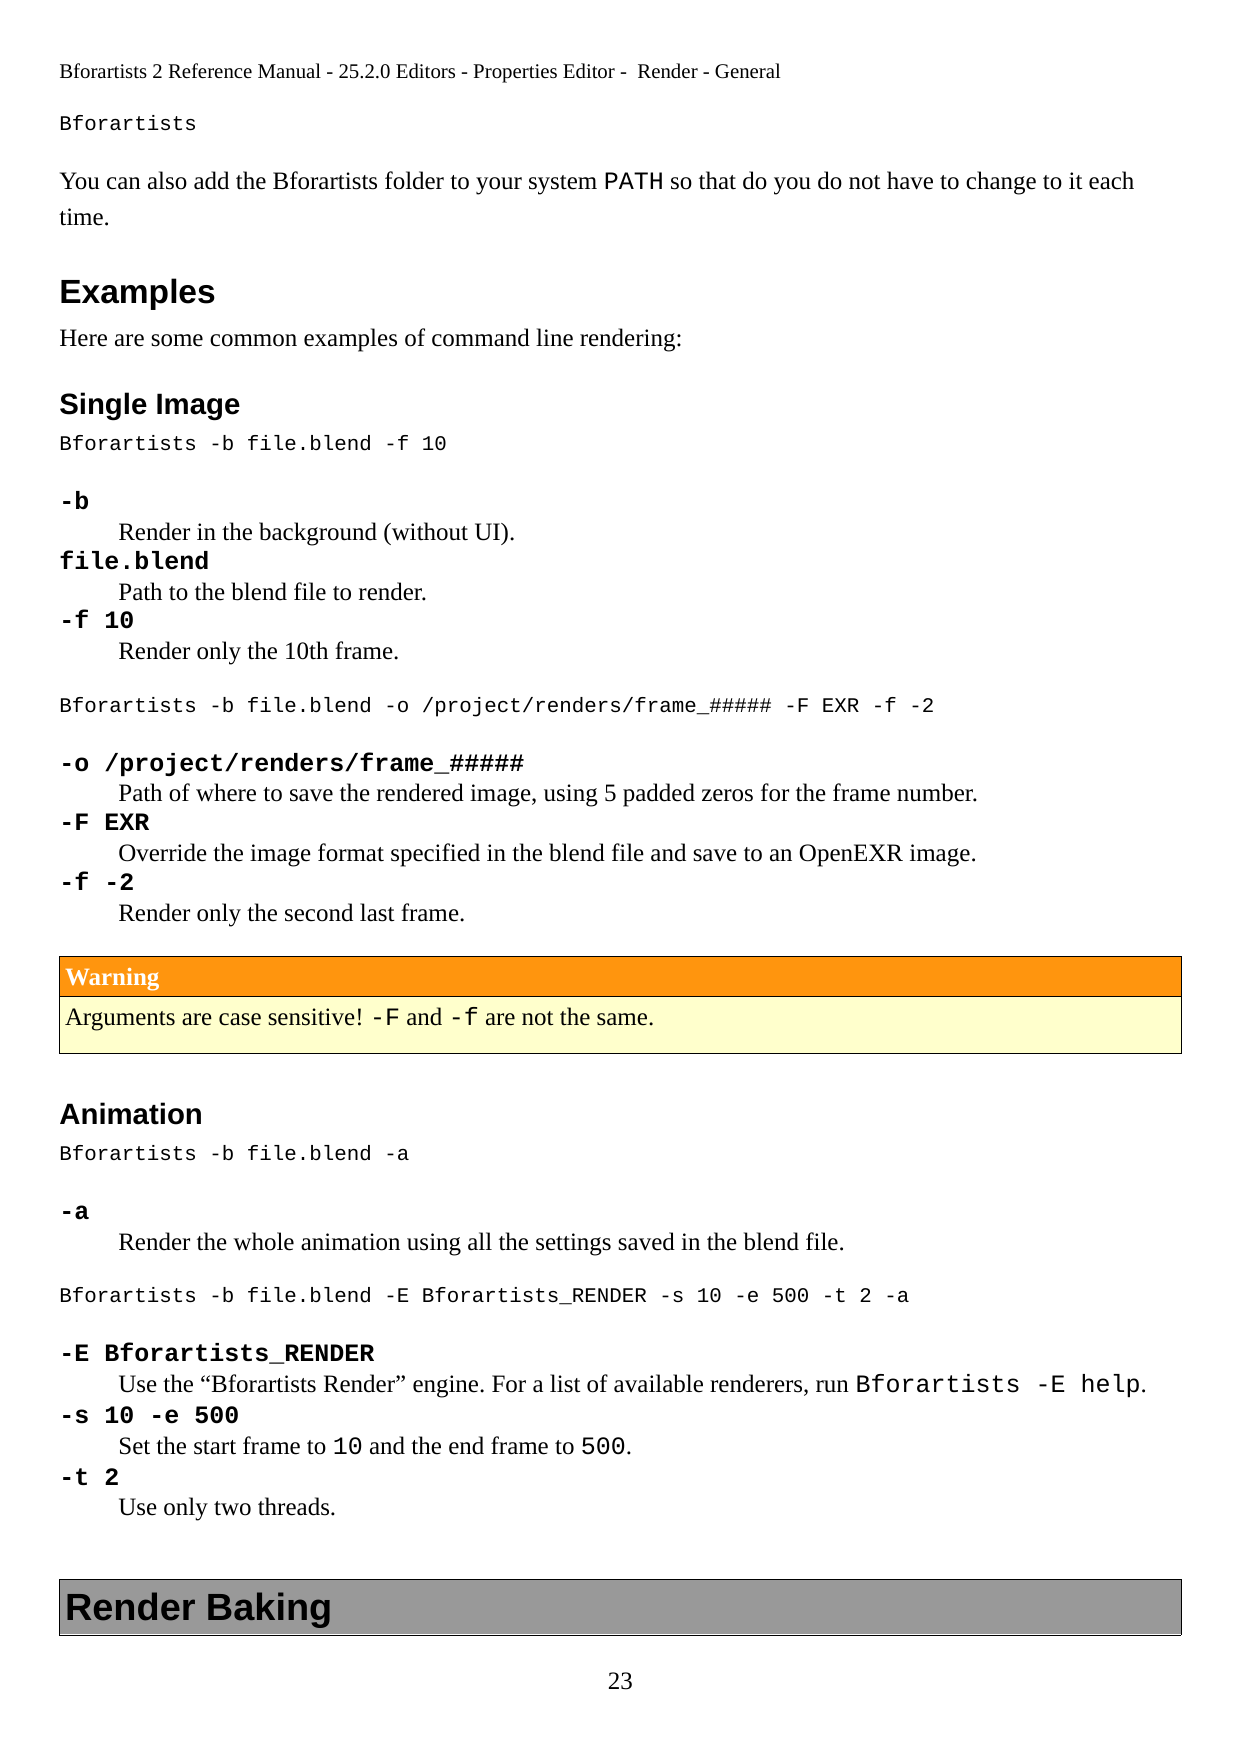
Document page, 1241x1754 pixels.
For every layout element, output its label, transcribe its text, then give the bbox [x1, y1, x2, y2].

text Here are some common examples of command line rendering: [59, 323, 1181, 352]
list Override the image format specified in the blend file and save to an OpenEXR image. [118, 838, 1181, 867]
subtitle -b [59, 486, 1181, 517]
table_header Render Baking [60, 1580, 1181, 1634]
text You can also add the Bforartists folder to your system PATH so that do you do not have to change to it each time. [59, 166, 1181, 231]
list Path to the blend file to render. [118, 577, 1181, 606]
subtitle Single Image [59, 387, 1181, 421]
subtitle -F EXR [59, 807, 1181, 838]
text Bforartists -b file.blend -a [59, 1143, 1181, 1167]
list Path of where to save the rendered image, using 5 padded zeros for the frame number. [118, 778, 1181, 807]
subtitle Animation [59, 1097, 1181, 1130]
subtitle -o /project/renders/frame_##### [59, 748, 1181, 778]
list Set the start frame to 10 and the end frame to 500. [118, 1431, 1181, 1462]
subtitle -f 10 [59, 606, 1181, 636]
list Render in the background (without UI). [118, 517, 1181, 546]
text Bforartists -b file.blend -E Bforartists_RENDER -s 10 -e 500 -t 2 -a [59, 1285, 1181, 1309]
text Bforartists -b file.blend -f 10 [59, 433, 1181, 457]
text Bforartists -b file.blend -o /project/renders/frame_##### -F EXR -f -2 [59, 694, 1181, 718]
text Bforartists [59, 113, 1181, 136]
list Use the “Bforartists Render” engine. For a list of available renderers, run Bforartists -E help. [118, 1369, 1181, 1400]
table_header Warning [60, 957, 1181, 996]
subtitle file.blend [59, 546, 1181, 577]
subtitle -s 10 -e 500 [59, 1400, 1181, 1431]
table_cell Arguments are case sensitive! -F and -f are not the same. [60, 997, 1181, 1053]
list Render only the second last frame. [118, 898, 1181, 926]
list Use only two threads. [118, 1492, 1181, 1521]
subtitle Examples [59, 272, 1181, 311]
list Render only the 10th frame. [118, 636, 1181, 665]
subtitle -a [59, 1196, 1181, 1227]
list Render the whole animation using all the settings saved in the blend file. [118, 1227, 1181, 1256]
subtitle -E Bforartists_RENDER [59, 1338, 1181, 1369]
subtitle -f -2 [59, 867, 1181, 898]
subtitle -t 2 [59, 1462, 1181, 1492]
